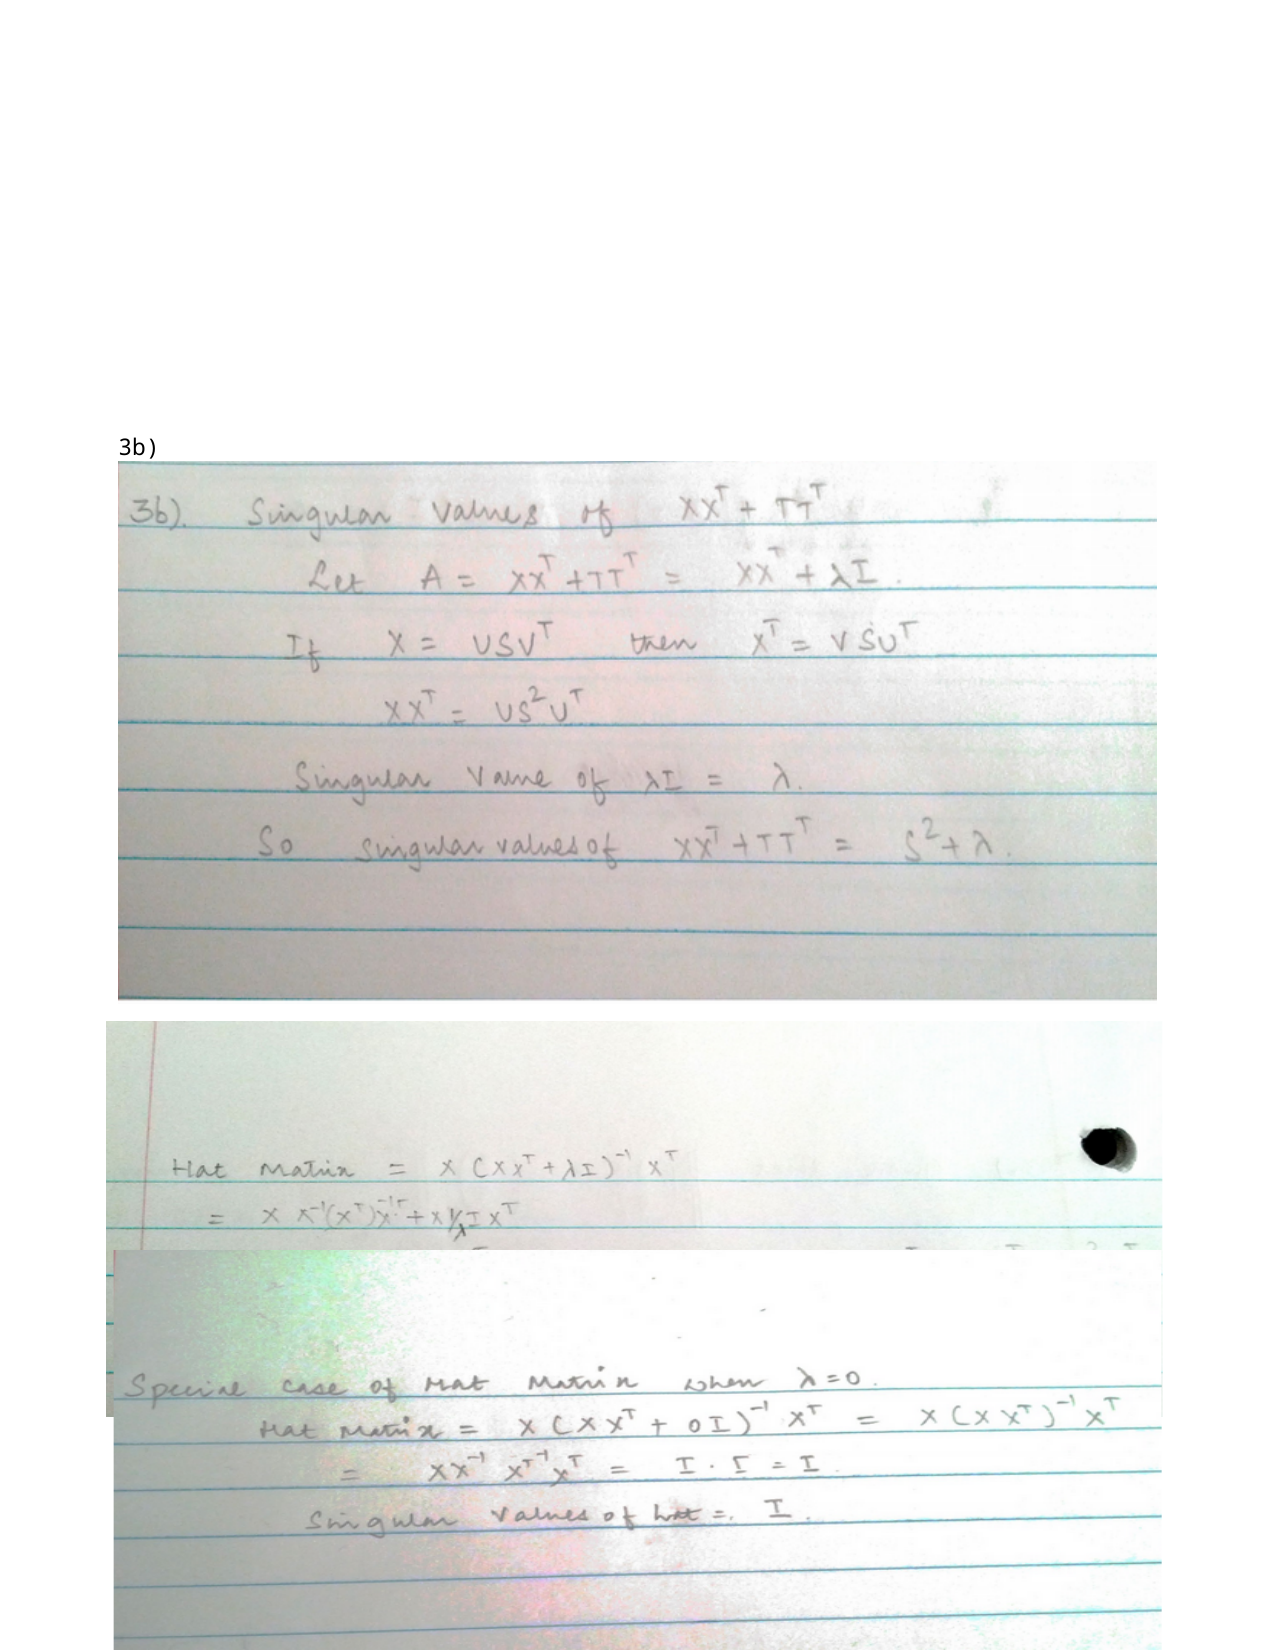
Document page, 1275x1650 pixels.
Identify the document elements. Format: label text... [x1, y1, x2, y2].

text 3b) [118, 431, 1157, 461]
picture [106, 1021, 1163, 1650]
picture [118, 461, 1157, 1004]
